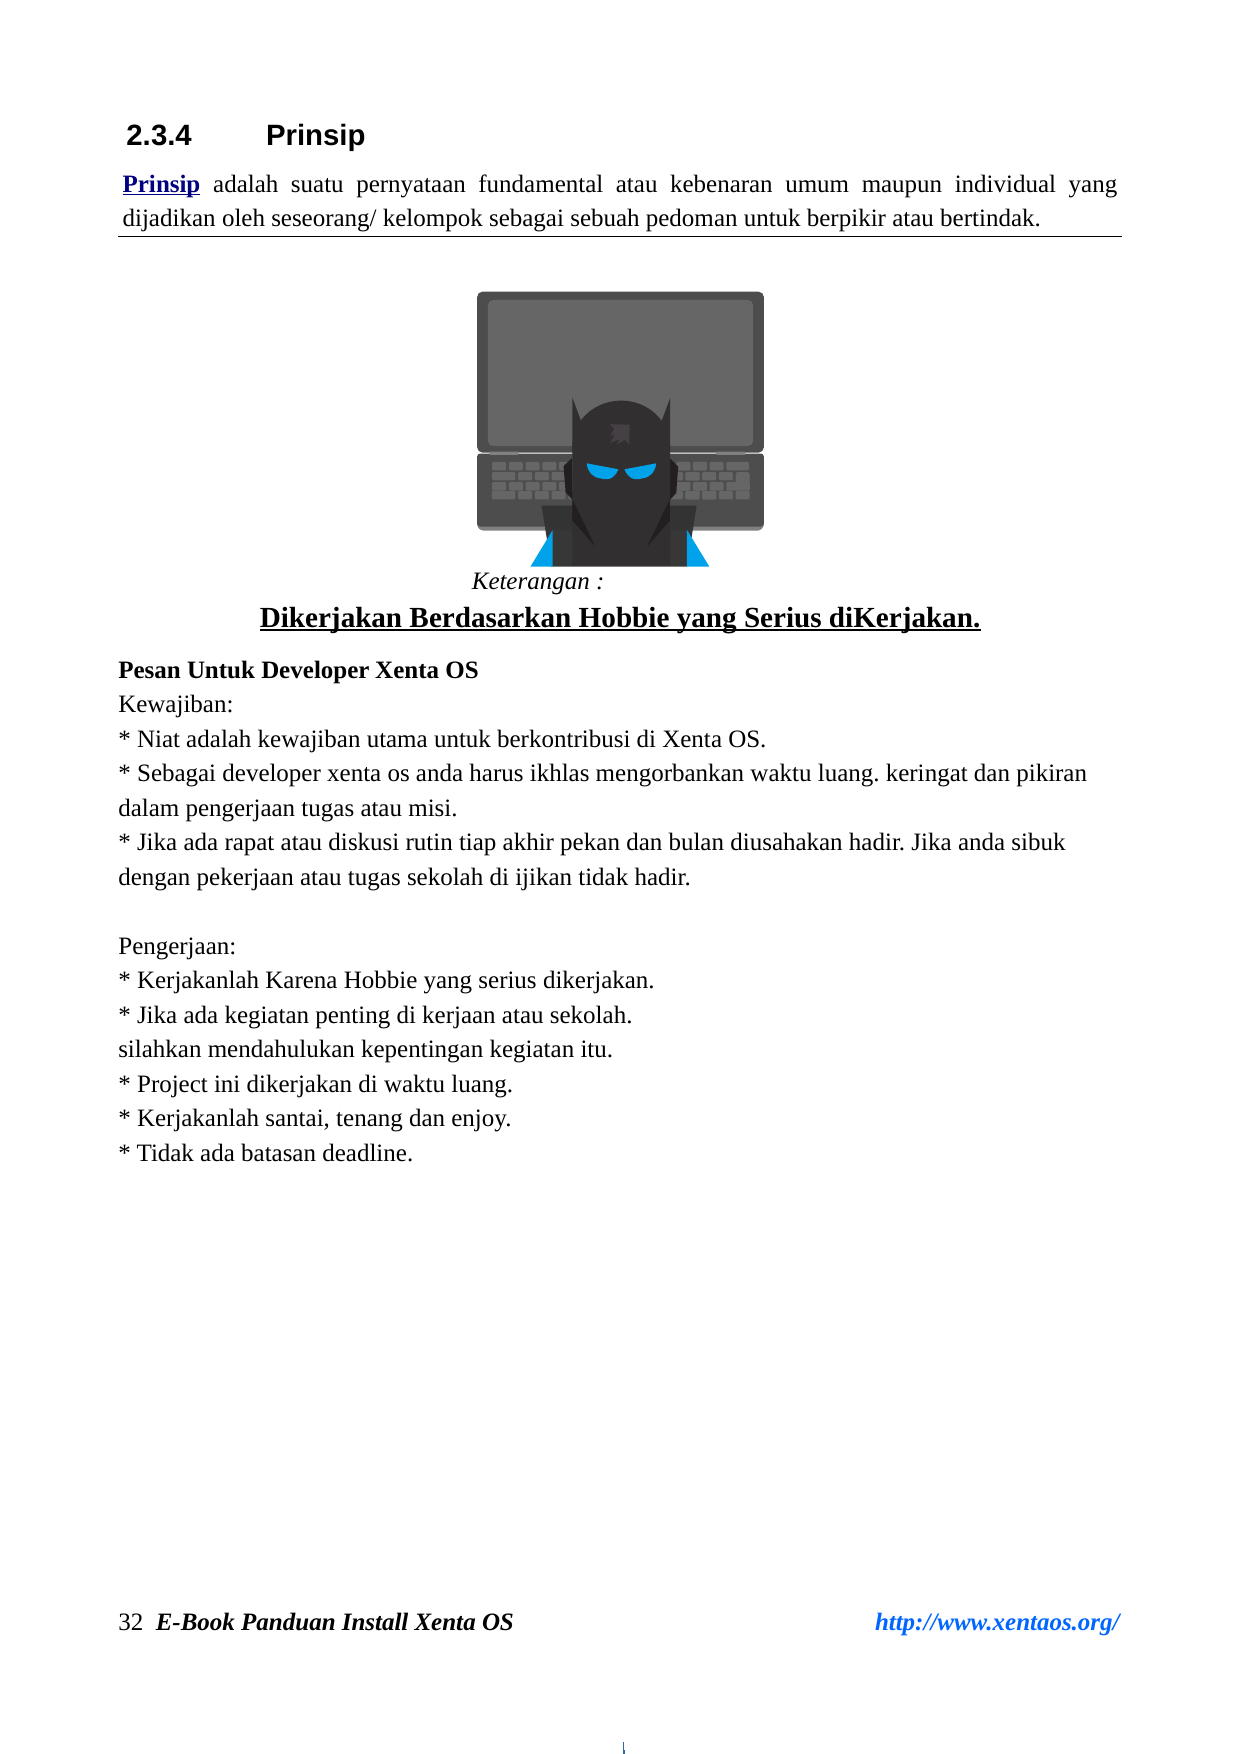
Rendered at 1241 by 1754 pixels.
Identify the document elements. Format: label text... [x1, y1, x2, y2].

text Prinsip adalah suatu pernyataan fundamental atau kebenaran umum maupun individual yang dijadikan oleh seseorang/ kelompok sebagai sebuah pedoman untuk berpikir atau bertindak. [118, 164, 1122, 236]
text Pesan Untuk Developer Xenta OS Kewajiban: * Niat adalah kewajiban utama untuk berkontribusi di Xenta OS. * Sebagai developer xenta os anda harus ikhlas mengorbankan waktu luang. keringat dan pikiran dalam pengerjaan tugas atau misi. * Jika ada rapat atau diskusi rutin tiap akhir pekan dan bulan diusahakan hadir. Jika anda sibuk dengan pekerjaan atau tugas sekolah di ijikan tidak hadir. Pengerjaan: * Kerjakanlah Karena Hobbie yang serius dikerjakan. * Jika ada kegiatan penting di kerjaan atau sekolah. silahkan mendahulukan kepentingan kegiatan itu. * Project ini dikerjakan di waktu luang. * Kerjakanlah santai, tenang dan enjoy. * Tidak ada batasan deadline. [118, 655, 1122, 1166]
text Dikerjakan Berdasarkan Hobbie yang Serius diKerjakan. [118, 600, 1122, 634]
subtitle Prinsip [118, 118, 1122, 152]
text Keterangan : [472, 269, 769, 595]
